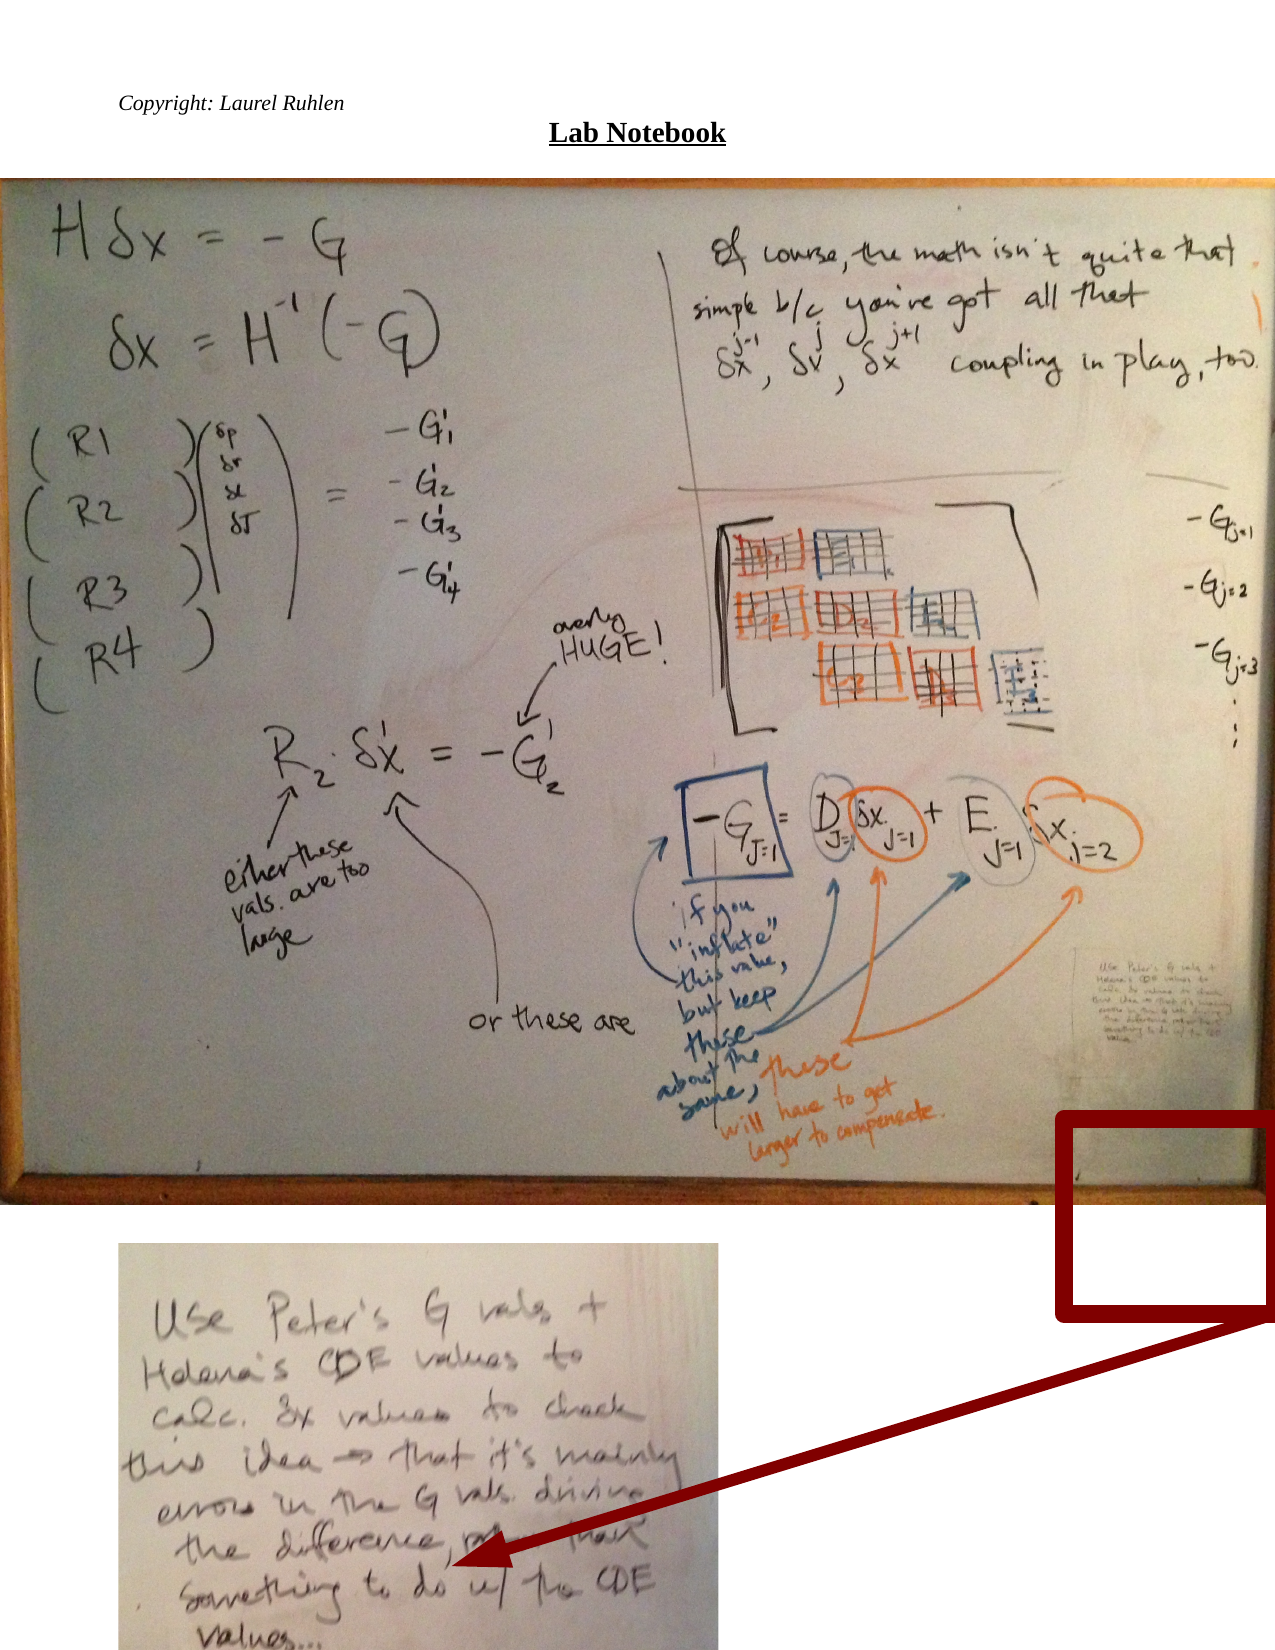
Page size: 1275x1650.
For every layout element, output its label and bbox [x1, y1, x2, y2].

picture [118, 1243, 719, 1493]
picture [1073, 1128, 1266, 1205]
picture [0, 178, 1275, 1205]
